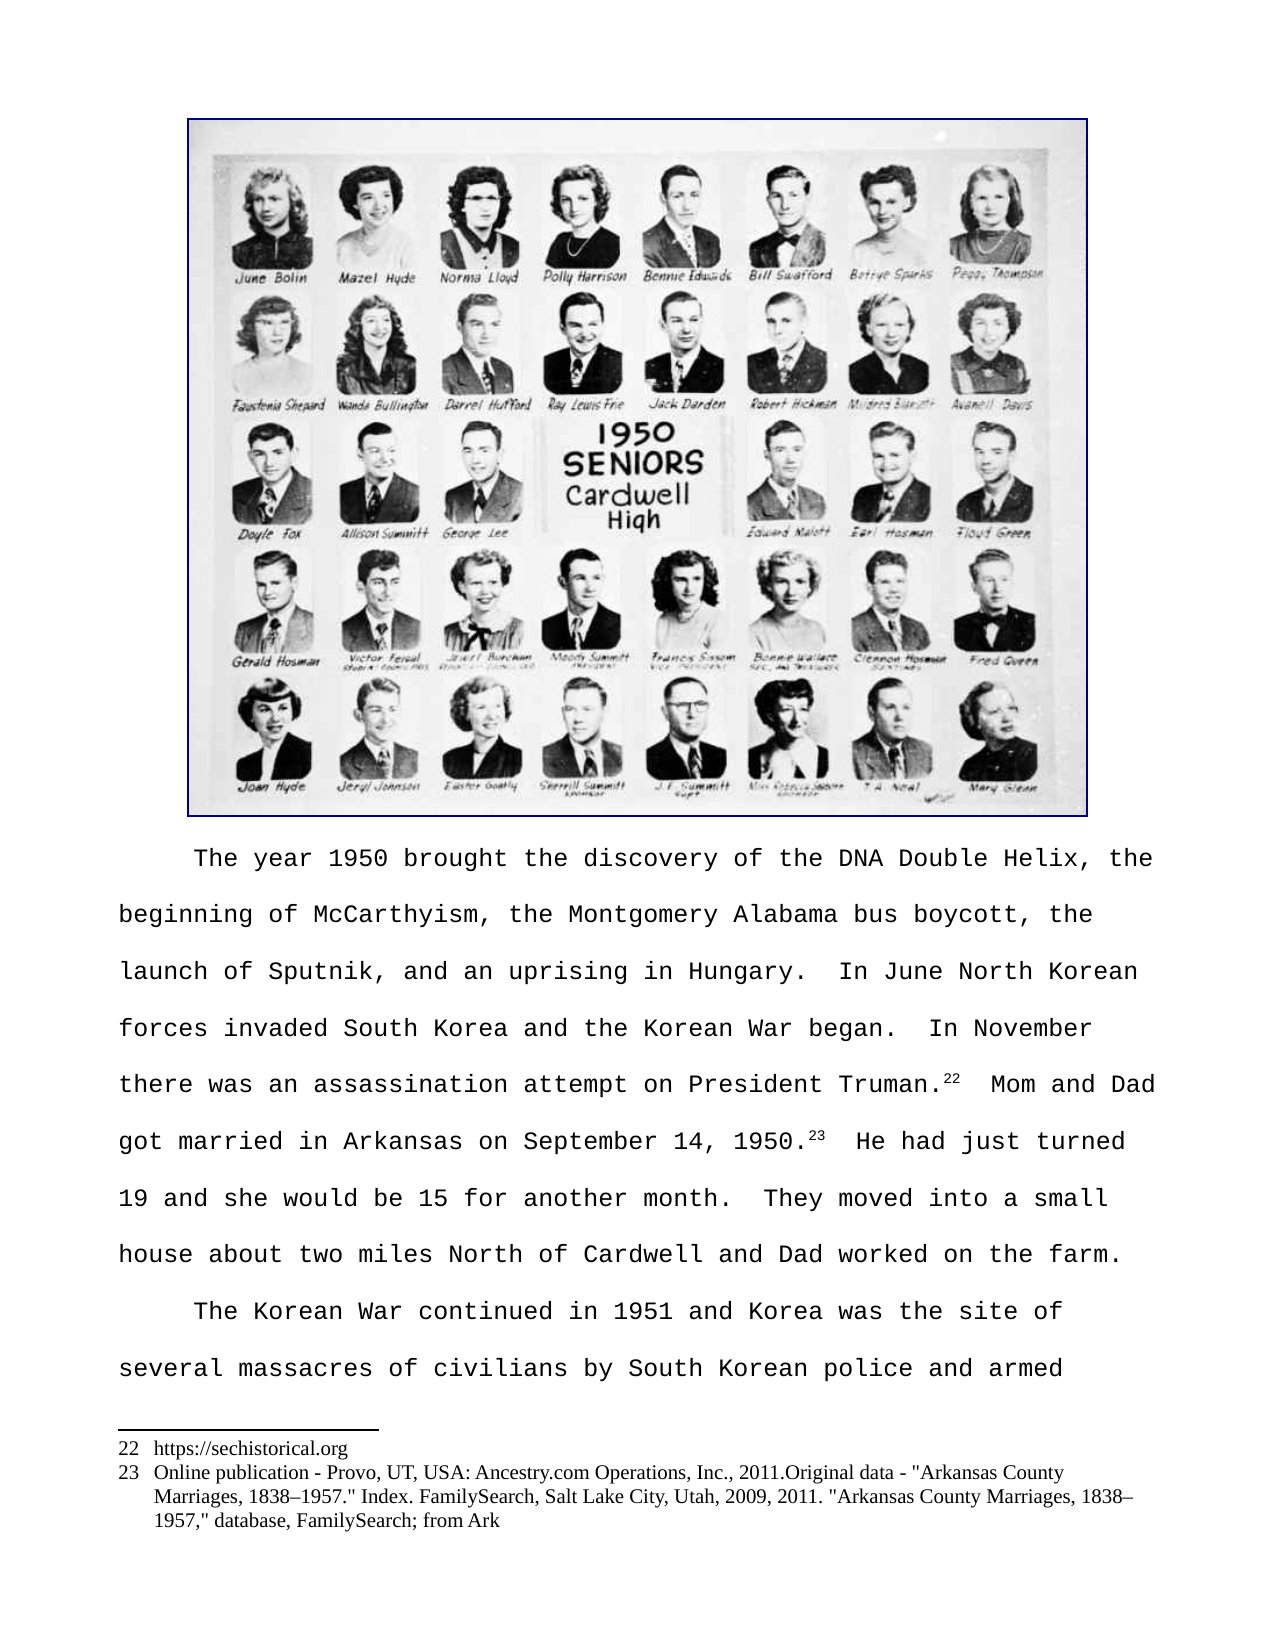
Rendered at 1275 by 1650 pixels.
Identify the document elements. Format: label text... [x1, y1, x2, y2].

picture [189, 120, 1086, 815]
text The Korean War continued in 1951 and Korea was the site of several massacres of civilians by South Korean police and armed [118, 1298, 1157, 1383]
text Online publication - Provo, UT, USA: Ancestry.com Operations, Inc., 2011.Original data - "Arkansas County Marriages, 1838–1957." Index. FamilySearch, Salt Lake City, Utah, 2009, 2011. "Arkansas County Marriages, 1838–1957," database, FamilySearch; from Ark [118, 1460, 1157, 1532]
text https://sechistorical.org [118, 1436, 1157, 1460]
text The year 1950 brought the discovery of the DNA Double Helix, the beginning of McCarthyism, the Montgomery Alabama bus boycott, the launch of Sputnik, and an uprising in Hungary. In June North Korean forces invaded South Korea and the Korean War began. In November there was an assassination attempt on President Truman. Mom and Dad got married in Arkansas on September 14, 1950. He had just turned 19 and she would be 15 for another month. They moved into a small house about two miles North of Cardwell and Dad worked on the farm. [118, 118, 1157, 1270]
